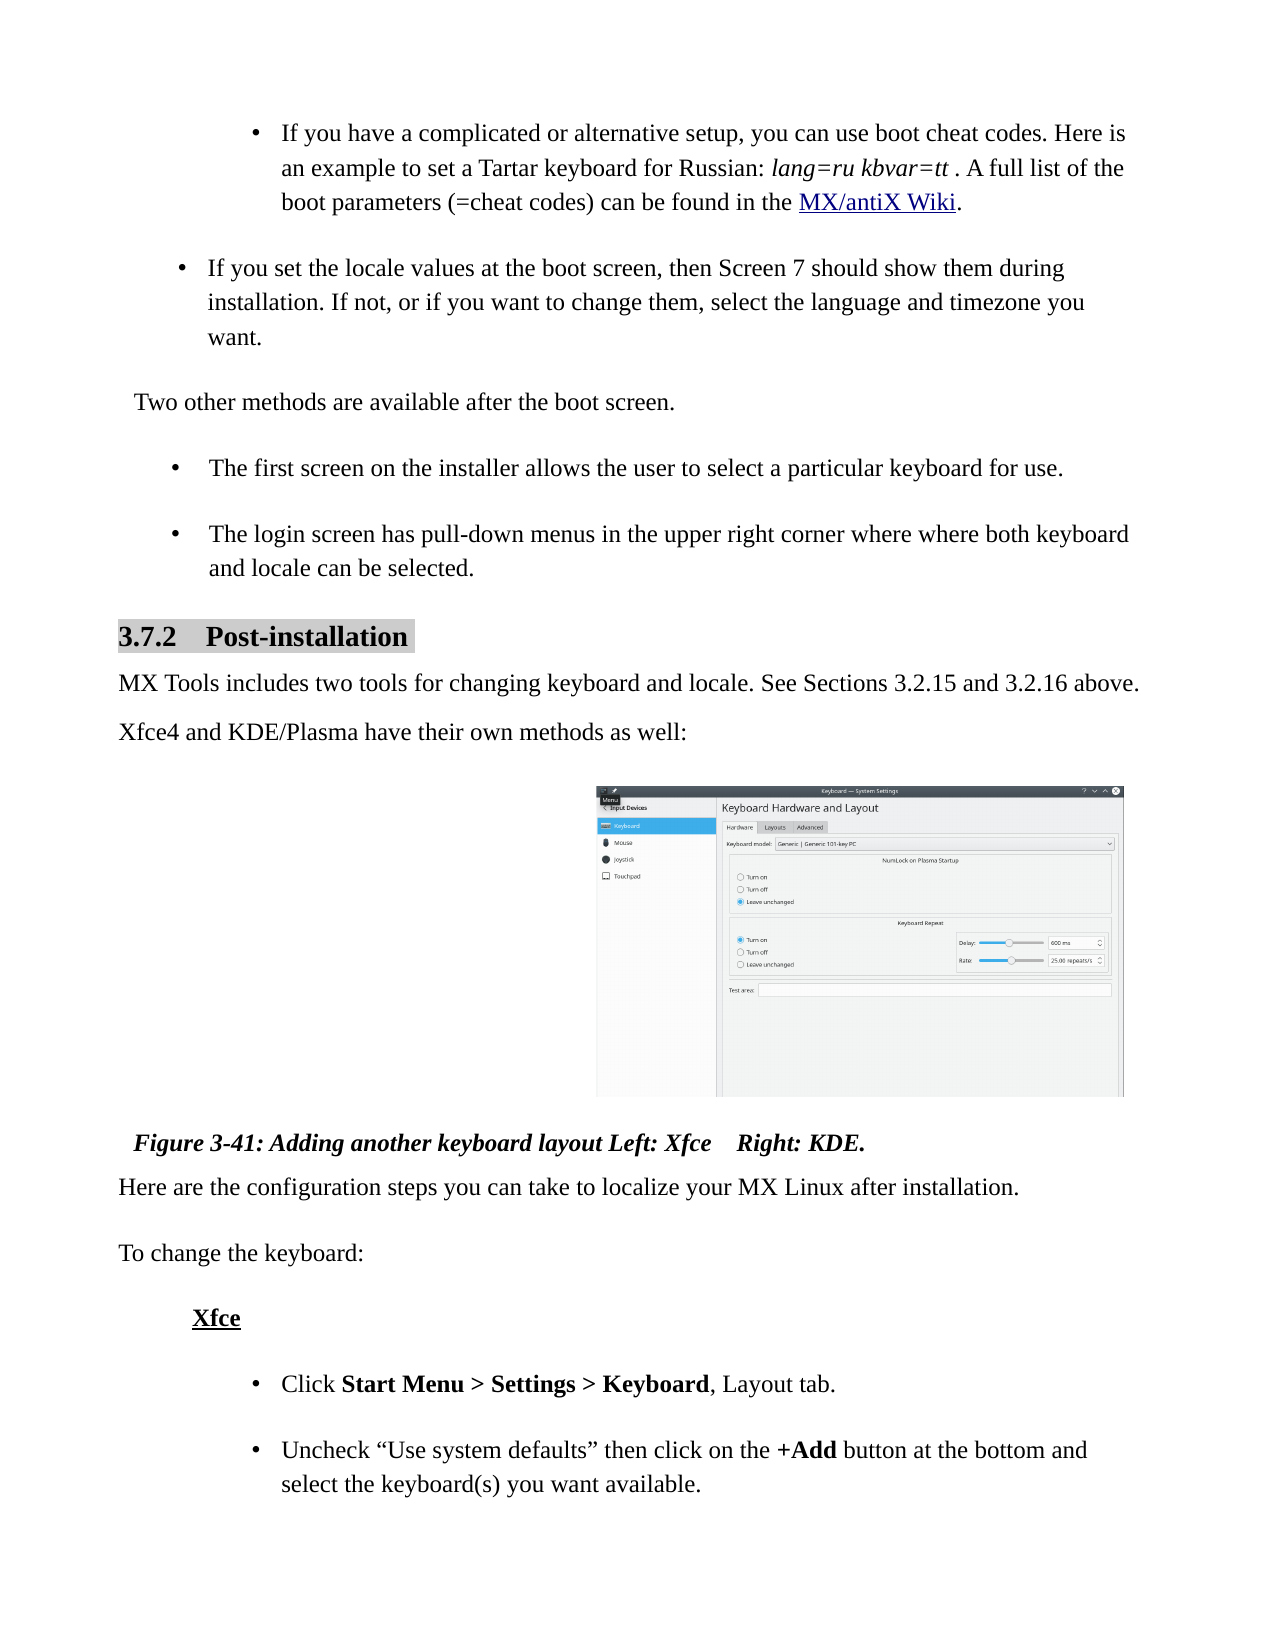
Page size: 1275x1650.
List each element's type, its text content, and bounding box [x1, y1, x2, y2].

picture [596, 786, 1124, 1097]
list The login screen has pull-down menus in the upper right corner where where both keyboard and locale can be selected. [171, 519, 1157, 582]
text To change the keyboard: [118, 1238, 1141, 1266]
list Uncheck “Use system defaults” then click on the +Add button at the bottom and select the keyboard(s) you want available. [252, 1435, 1141, 1498]
list Click Start Menu > Settings > Keyboard, Layout tab. [252, 1369, 1141, 1398]
subtitle 3.7.2 Post-installation [118, 619, 1138, 653]
text Here are the configuration steps you can take to localize your MX Linux after installation. [118, 1172, 1157, 1201]
list If you set the locale values at the boot screen, then Screen 7 should show them during installation. If not, or if you want to change them, select the language and timezone you want. [178, 253, 1141, 351]
list The first screen on the installer allows the user to select a particular keyboard for use. [171, 453, 1157, 482]
list If you have a complicated or alternative setup, you can use boot cheat codes. Here is an example to set a Tartar keyboard for Russian: lang=ru kbvar=tt . A full list of the boot parameters (=cheat codes) can be found in the MX/antiX Wiki. [252, 118, 1141, 216]
text Figure 3-41: Adding another keyboard layout Left: Xfce Right: KDE. [133, 1128, 1142, 1156]
list Xfce [162, 1303, 1141, 1332]
text MX Tools includes two tools for changing keyboard and locale. See Sections 3.2.15 and 3.2.16 above. [118, 668, 1157, 697]
text Two other methods are available after the boot screen. [134, 387, 1141, 416]
text Xfce4 and KDE/Plasma have their own methods as well: [118, 717, 1157, 746]
